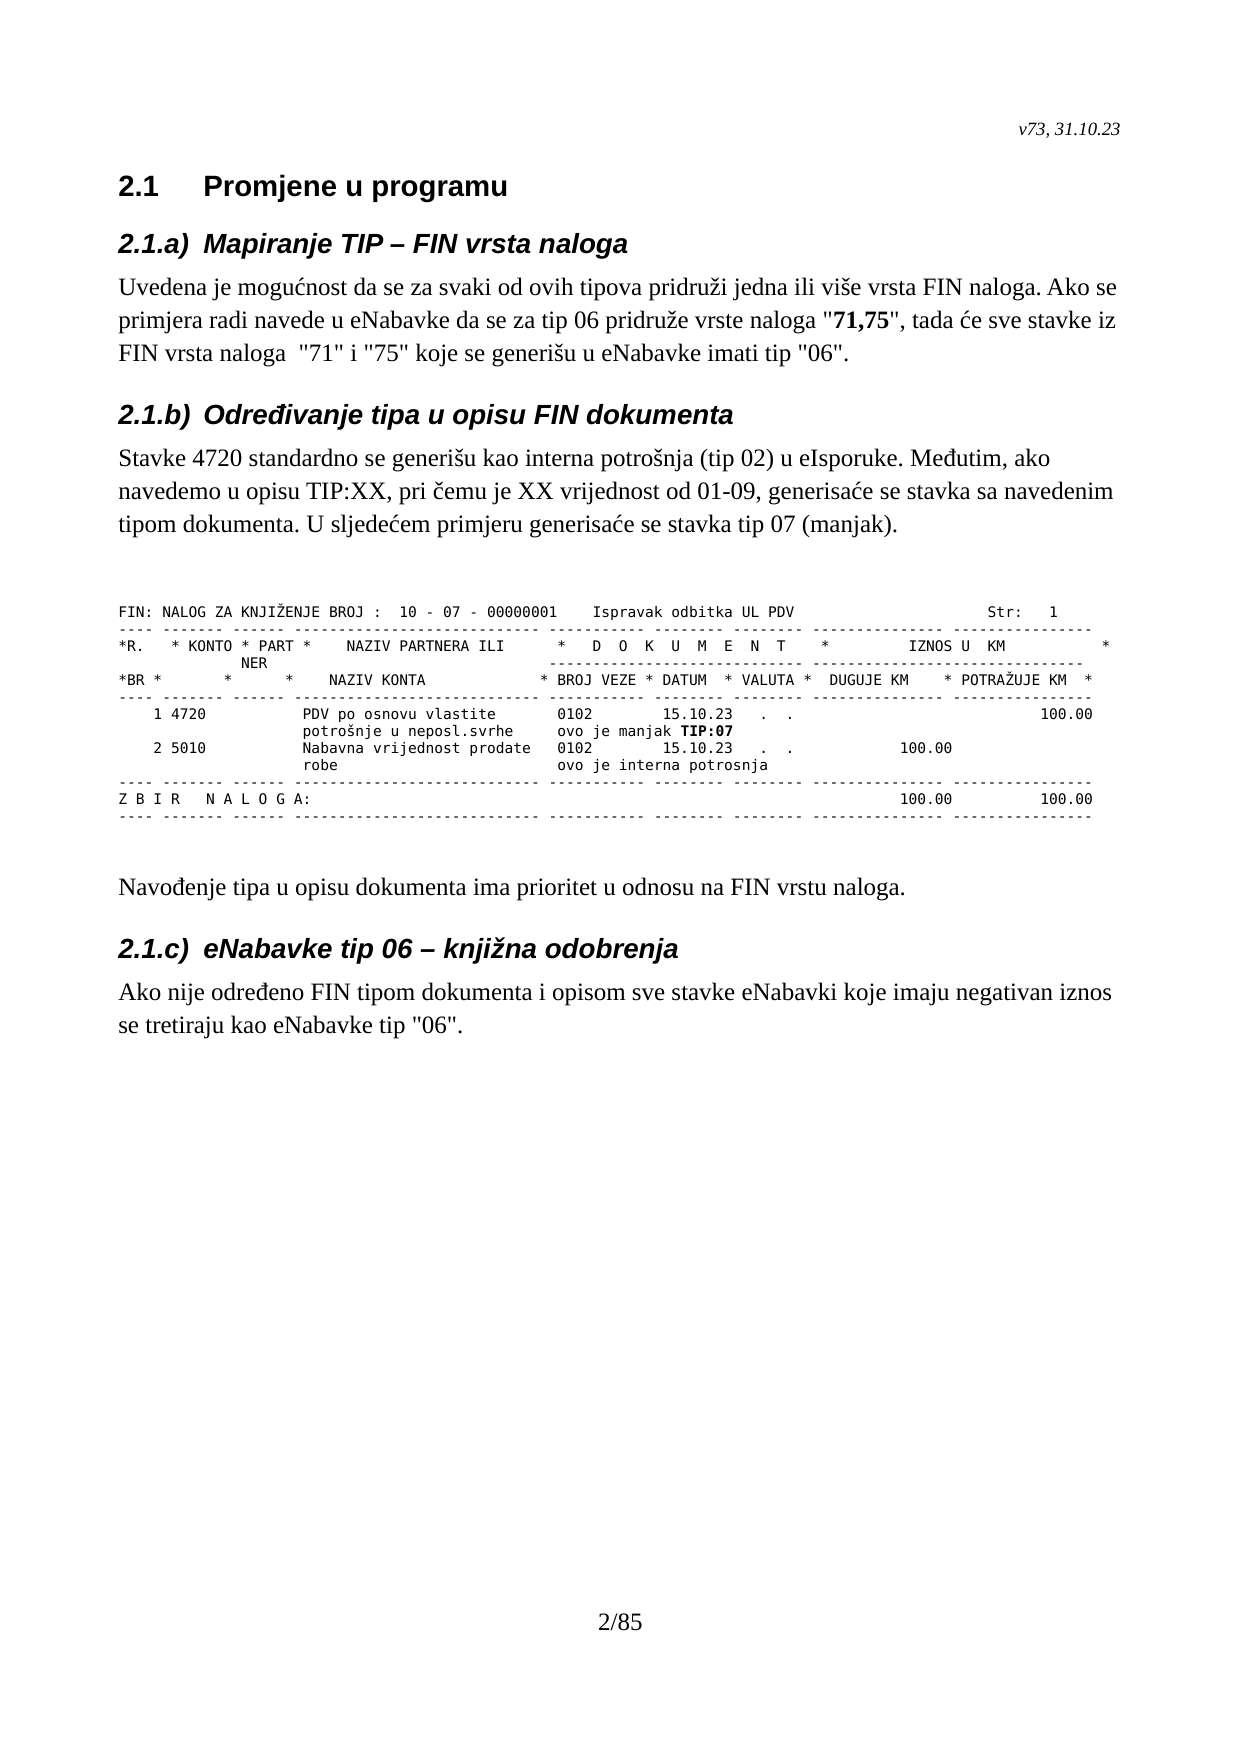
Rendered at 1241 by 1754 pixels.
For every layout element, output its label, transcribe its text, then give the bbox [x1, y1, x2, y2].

text ---- ------- ------ ---------------------------- ----------- -------- -------- --------------- ---------------- [118, 621, 1122, 638]
text ---- ------- ------ ---------------------------- ----------- -------- -------- --------------- ---------------- [118, 689, 1122, 706]
text ---- ------- ------ ---------------------------- ----------- -------- -------- --------------- ---------------- [118, 774, 1122, 791]
text potrošnje u neposl.svrhe ovo je manjak TIP:07 [118, 723, 1122, 740]
text ---- ------- ------ ---------------------------- ----------- -------- -------- --------------- ---------------- [118, 808, 1122, 825]
text Uvedena je mogućnost da se za svaki od ovih tipova pridruži jedna ili više vrsta FIN naloga. Ako se primjera radi navede u eNabavke da se za tip 06 pridruže vrste naloga "71,75", tada će sve stavke iz FIN vrsta naloga "71" i "75" koje se generišu u eNabavke imati tip "06". [118, 272, 1122, 367]
text Stavke 4720 standardno se generišu kao interna potrošnja (tip 02) u eIsporuke. Međutim, ako navedemo u opisu TIP:XX, pri čemu je XX vrijednost od 01-09, generisaće se stavka sa navedenim tipom dokumenta. U sljedećem primjeru generisaće se stavka tip 07 (manjak). [118, 443, 1122, 538]
text Z B I R N A L O G A: 100.00 100.00 [118, 791, 1122, 808]
text Navođenje tipa u opisu dokumenta ima prioritet u odnosu na FIN vrstu naloga. [118, 872, 1122, 901]
text Ako nije određeno FIN tipom dokumenta i opisom sve stavke eNabavki koje imaju negativan iznos se tretiraju kao eNabavke tip "06". [118, 977, 1122, 1039]
text 2 5010 Nabavna vrijednost prodate 0102 15.10.23 . . 100.00 [118, 740, 1122, 757]
text FIN: NALOG ZA KNJIŽENJE BROJ : 10 - 07 - 00000001 Ispravak odbitka UL PDV Str: 1 [118, 604, 1122, 621]
subtitle Promjene u programu [118, 169, 1122, 203]
text 1 4720 PDV po osnovu vlastite 0102 15.10.23 . . 100.00 [118, 706, 1122, 723]
text *BR * * * NAZIV KONTA * BROJ VEZE * DATUM * VALUTA * DUGUJE KM * POTRAŽUJE KM * [118, 672, 1122, 689]
text robe ovo je interna potrosnja [118, 757, 1122, 774]
text *R. * KONTO * PART * NAZIV PARTNERA ILI * D O K U M E N T * IZNOS U KM * [118, 638, 1122, 655]
subtitle Mapiranje TIP – FIN vrsta naloga [118, 228, 1122, 260]
subtitle Određivanje tipa u opisu FIN dokumenta [118, 398, 1122, 430]
subtitle eNabavke tip 06 – knjižna odobrenja [118, 932, 1122, 964]
text NER ----------------------------- ------------------------------- [118, 655, 1122, 672]
